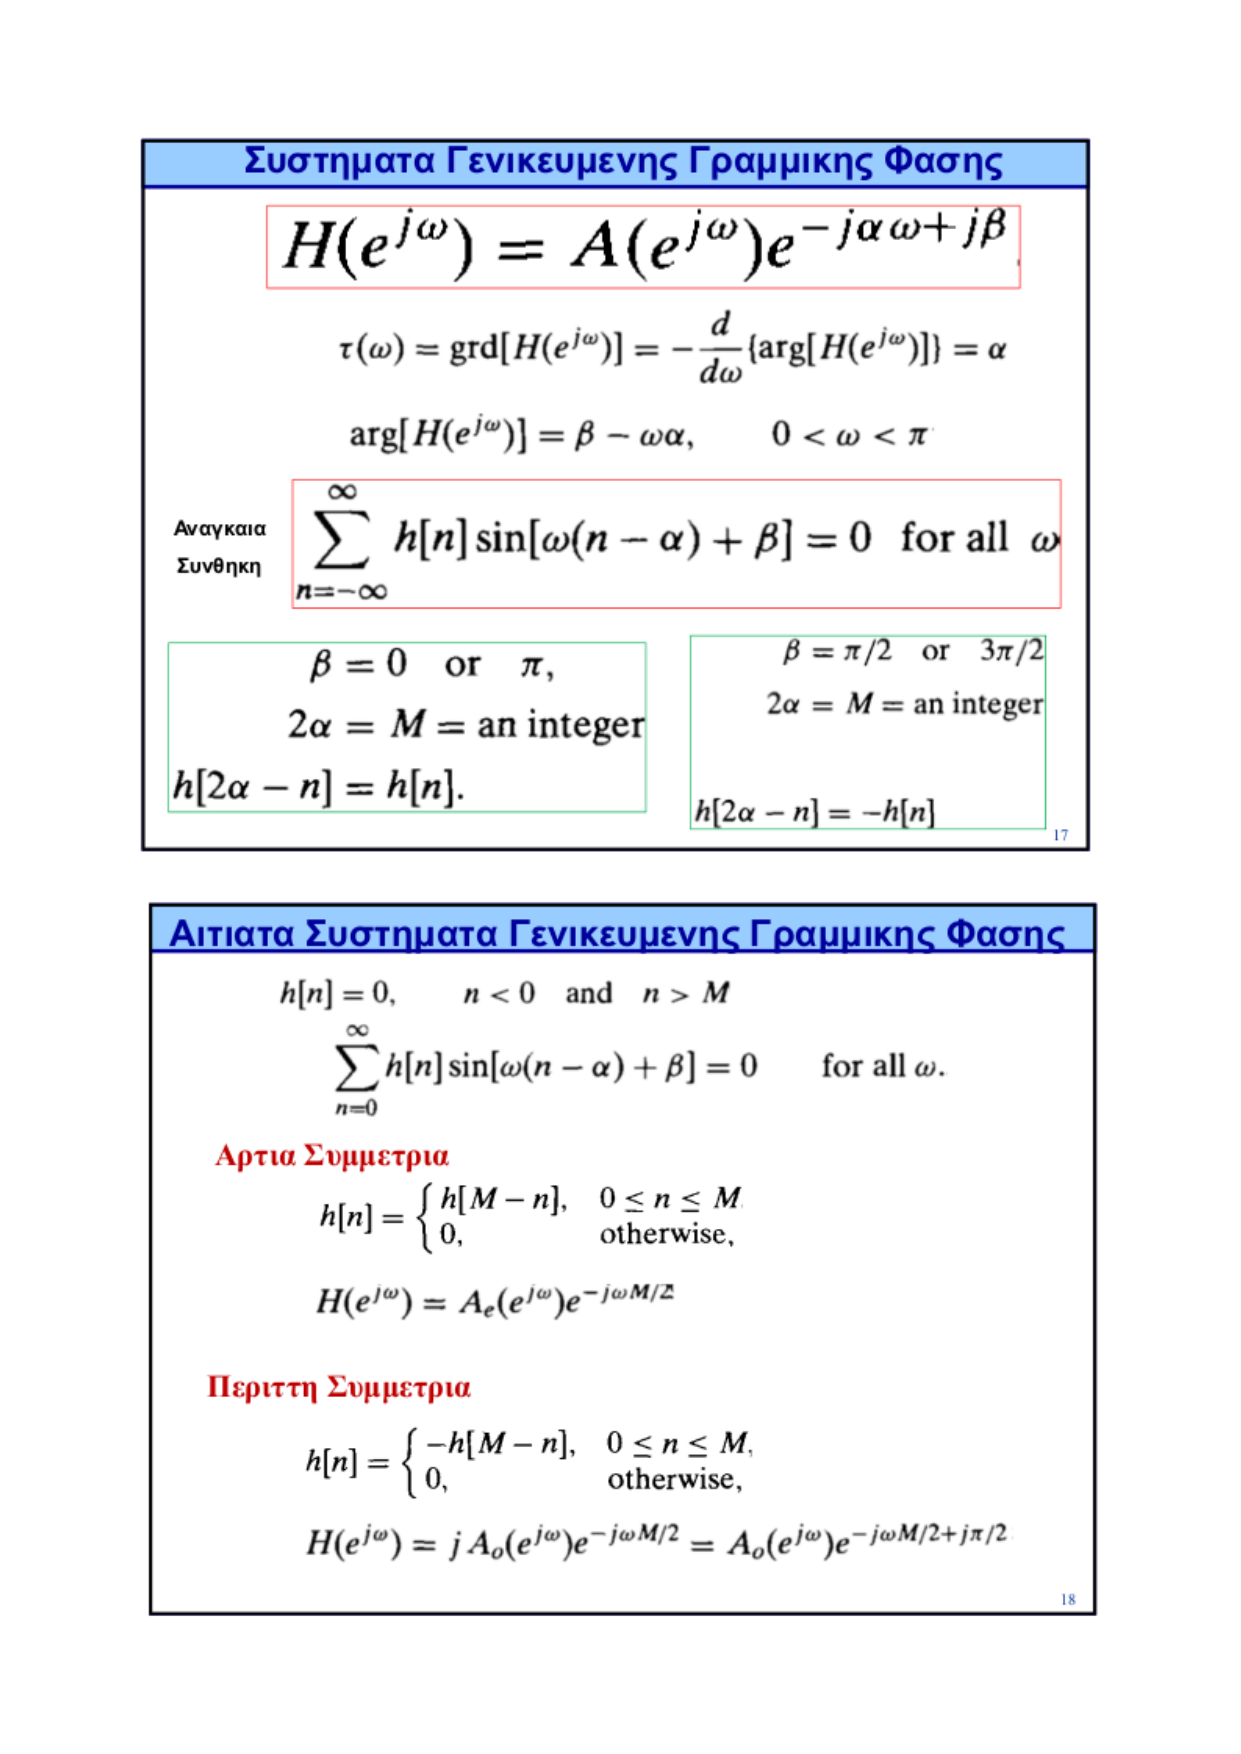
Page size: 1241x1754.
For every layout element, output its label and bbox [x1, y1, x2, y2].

picture [124, 118, 1117, 861]
picture [132, 879, 1112, 1627]
